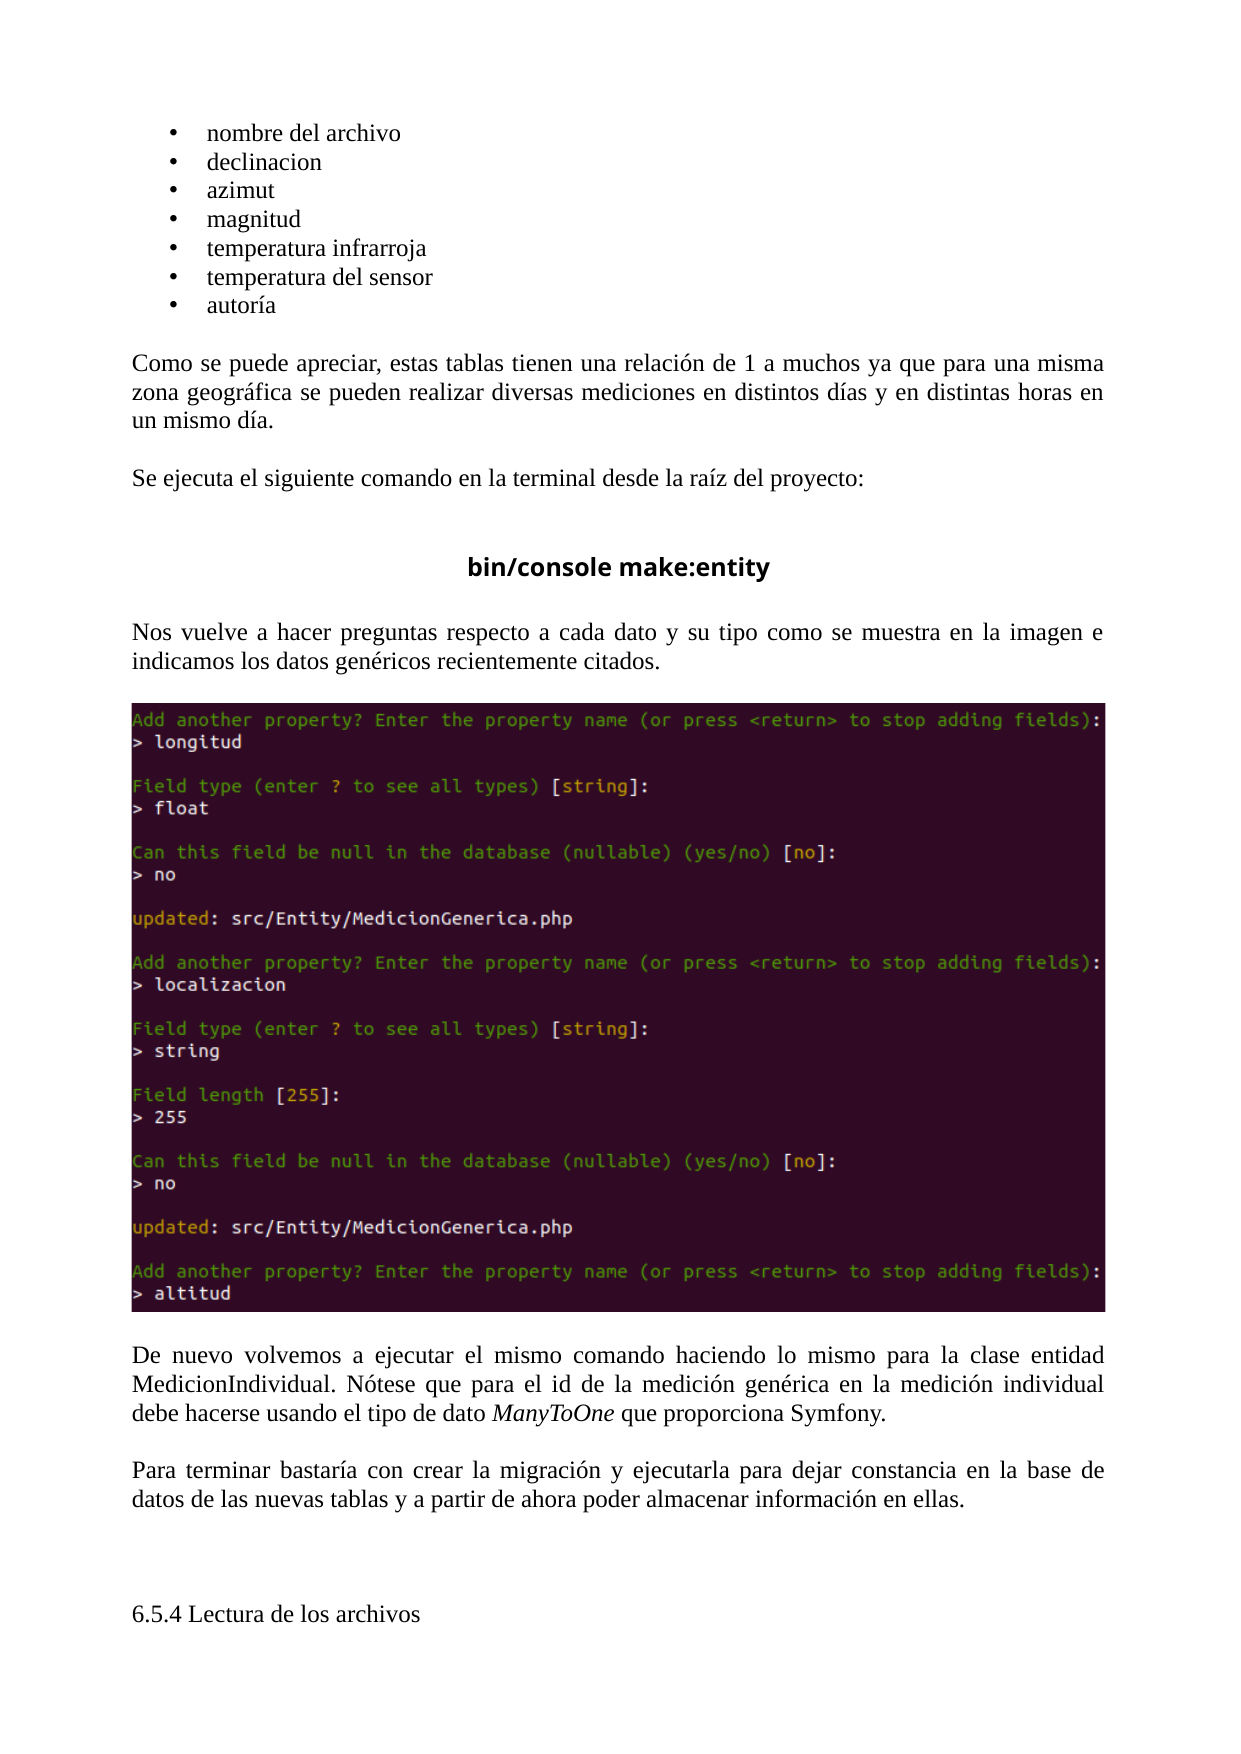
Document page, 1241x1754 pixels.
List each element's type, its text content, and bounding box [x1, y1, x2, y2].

picture [131, 703, 1106, 1312]
list autoría [169, 291, 1106, 319]
text Como se puede apreciar, estas tablas tienen una relación de 1 a muchos ya que para una misma zona geográfica se pueden realizar diversas mediciones en distintos días y en distintas horas en un mismo día. [132, 348, 1106, 434]
list temperatura infrarroja [169, 233, 1106, 262]
list declinacion [169, 147, 1106, 176]
list magnitud [169, 204, 1106, 233]
text Para terminar bastaría con crear la migración y ejecutarla para dejar constancia en la base de datos de las nuevas tablas y a partir de ahora poder almacenar información en ellas. [132, 1456, 1106, 1513]
text 6.5.4 Lectura de los archivos [132, 1599, 1106, 1628]
list temperatura del sensor [169, 262, 1106, 291]
list azimut [169, 176, 1106, 204]
text bin/console make:entity [132, 549, 1106, 583]
text De nuevo volvemos a ejecutar el mismo comando haciendo lo mismo para la clase entidad MedicionIndividual. Nótese que para el id de la medición genérica en la medición individual debe hacerse usando el tipo de dato ManyToOne que proporciona Symfony. [132, 1341, 1106, 1427]
text Se ejecuta el siguiente comando en la terminal desde la raíz del proyecto: [132, 463, 1106, 492]
text Nos vuelve a hacer preguntas respecto a cada dato y su tipo como se muestra en la imagen e indicamos los datos genéricos recientemente citados. [132, 617, 1106, 675]
list nombre del archivo [169, 118, 1106, 147]
